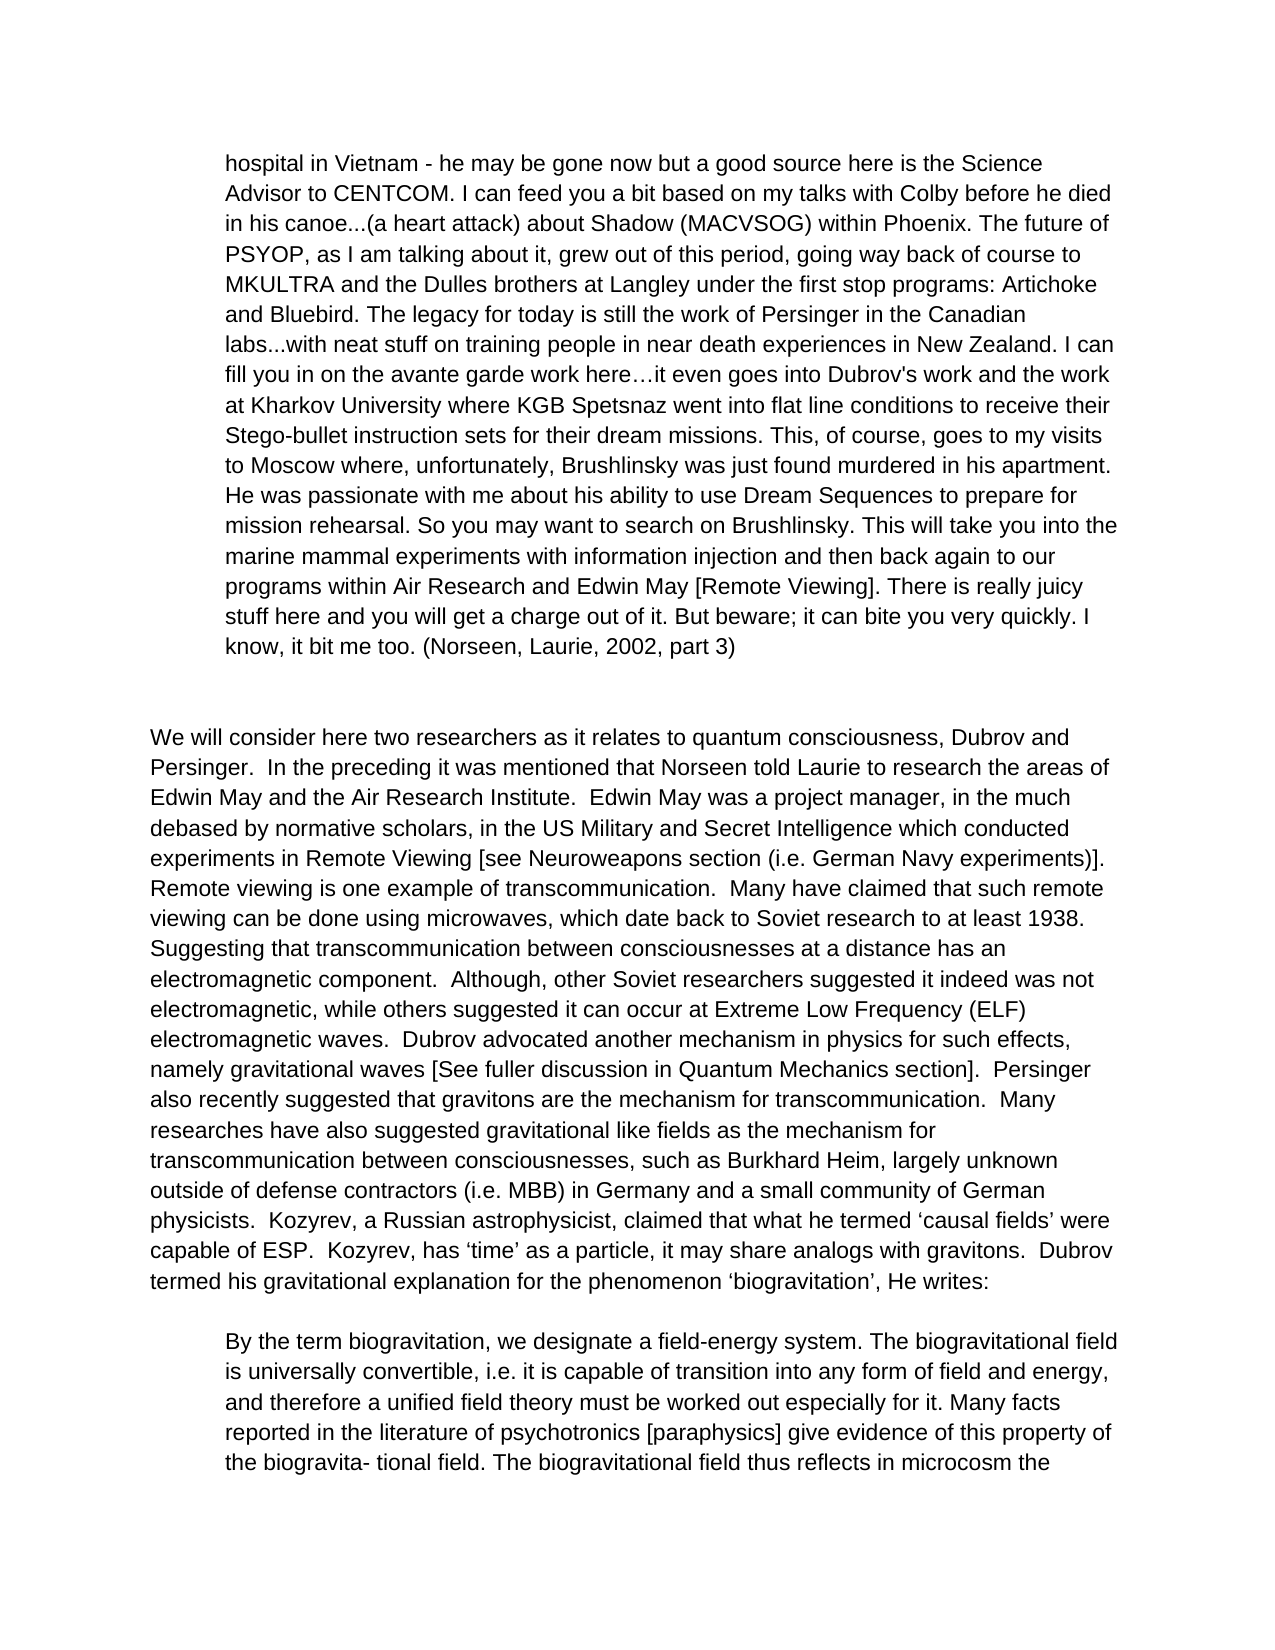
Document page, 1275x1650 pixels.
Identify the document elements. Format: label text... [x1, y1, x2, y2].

text By the term biogravitation, we designate a field-energy system. The biogravitational field is universally convertible, i.e. it is capable of transition into any form of field and energy, and therefore a unified field theory must be worked out especially for it. Many facts reported in the literature of psychotronics [paraphysics] give evidence of this property of the biogravita- tional field. The biogravitational field thus reflects in microcosm the [225, 1328, 1125, 1475]
text hospital in Vietnam - he may be gone now but a good source here is the Science Advisor to CENTCOM. I can feed you a bit based on my talks with Colby before he died in his canoe...(a heart attack) about Shadow (MACVSOG) within Phoenix. The future of PSYOP, as I am talking about it, grew out of this period, going way back of course to MKULTRA and the Dulles brothers at Langley under the first stop programs: Artichoke and Bluebird. The legacy for today is still the work of Persinger in the Canadian labs...with neat stuff on training people in near death experiences in New Zealand. I can fill you in on the avante garde work here…it even goes into Dubrov's work and the work at Kharkov University where KGB Spetsnaz went into flat line conditions to receive their Stego-bullet instruction sets for their dream missions. This, of course, goes to my visits to Moscow where, unfortunately, Brushlinsky was just found murdered in his apartment. He was passionate with me about his ability to use Dream Sequences to prepare for mission rehearsal. So you may want to search on Brushlinsky. This will take you into the marine mammal experiments with information injection and then back again to our programs within Air Research and Edwin May [Remote Viewing]. There is really juicy stuff here and you will get a charge out of it. But beware; it can bite you very quickly. I know, it bit me too. (Norseen, Laurie, 2002, part 3) [225, 150, 1125, 660]
text We will consider here two researchers as it relates to quantum consciousness, Dubrov and Persinger. In the preceding it was mentioned that Norseen told Laurie to research the areas of Edwin May and the Air Research Institute. Edwin May was a project manager, in the much debased by normative scholars, in the US Military and Secret Intelligence which conducted experiments in Remote Viewing [see Neuroweapons section (i.e. German Navy experiments)]. Remote viewing is one example of transcommunication. Many have claimed that such remote viewing can be done using microwaves, which date back to Soviet research to at least 1938. Suggesting that transcommunication between consciousnesses at a distance has an electromagnetic component. Although, other Soviet researchers suggested it indeed was not electromagnetic, while others suggested it can occur at Extreme Low Frequency (ELF) electromagnetic waves. Dubrov advocated another mechanism in physics for such effects, namely gravitational waves [See fuller discussion in Quantum Mechanics section]. Persinger also recently suggested that gravitons are the mechanism for transcommunication. Many researches have also suggested gravitational like fields as the mechanism for transcommunication between consciousnesses, such as Burkhard Heim, largely unknown outside of defense contractors (i.e. MBB) in Germany and a small community of German physicists. Kozyrev, a Russian astrophysicist, claimed that what he termed ‘causal fields’ were capable of ESP. Kozyrev, has ‘time’ as a particle, it may share analogs with gravitons. Dubrov termed his gravitational explanation for the phenomenon ‘biogravitation’, He writes: [150, 663, 1125, 1294]
